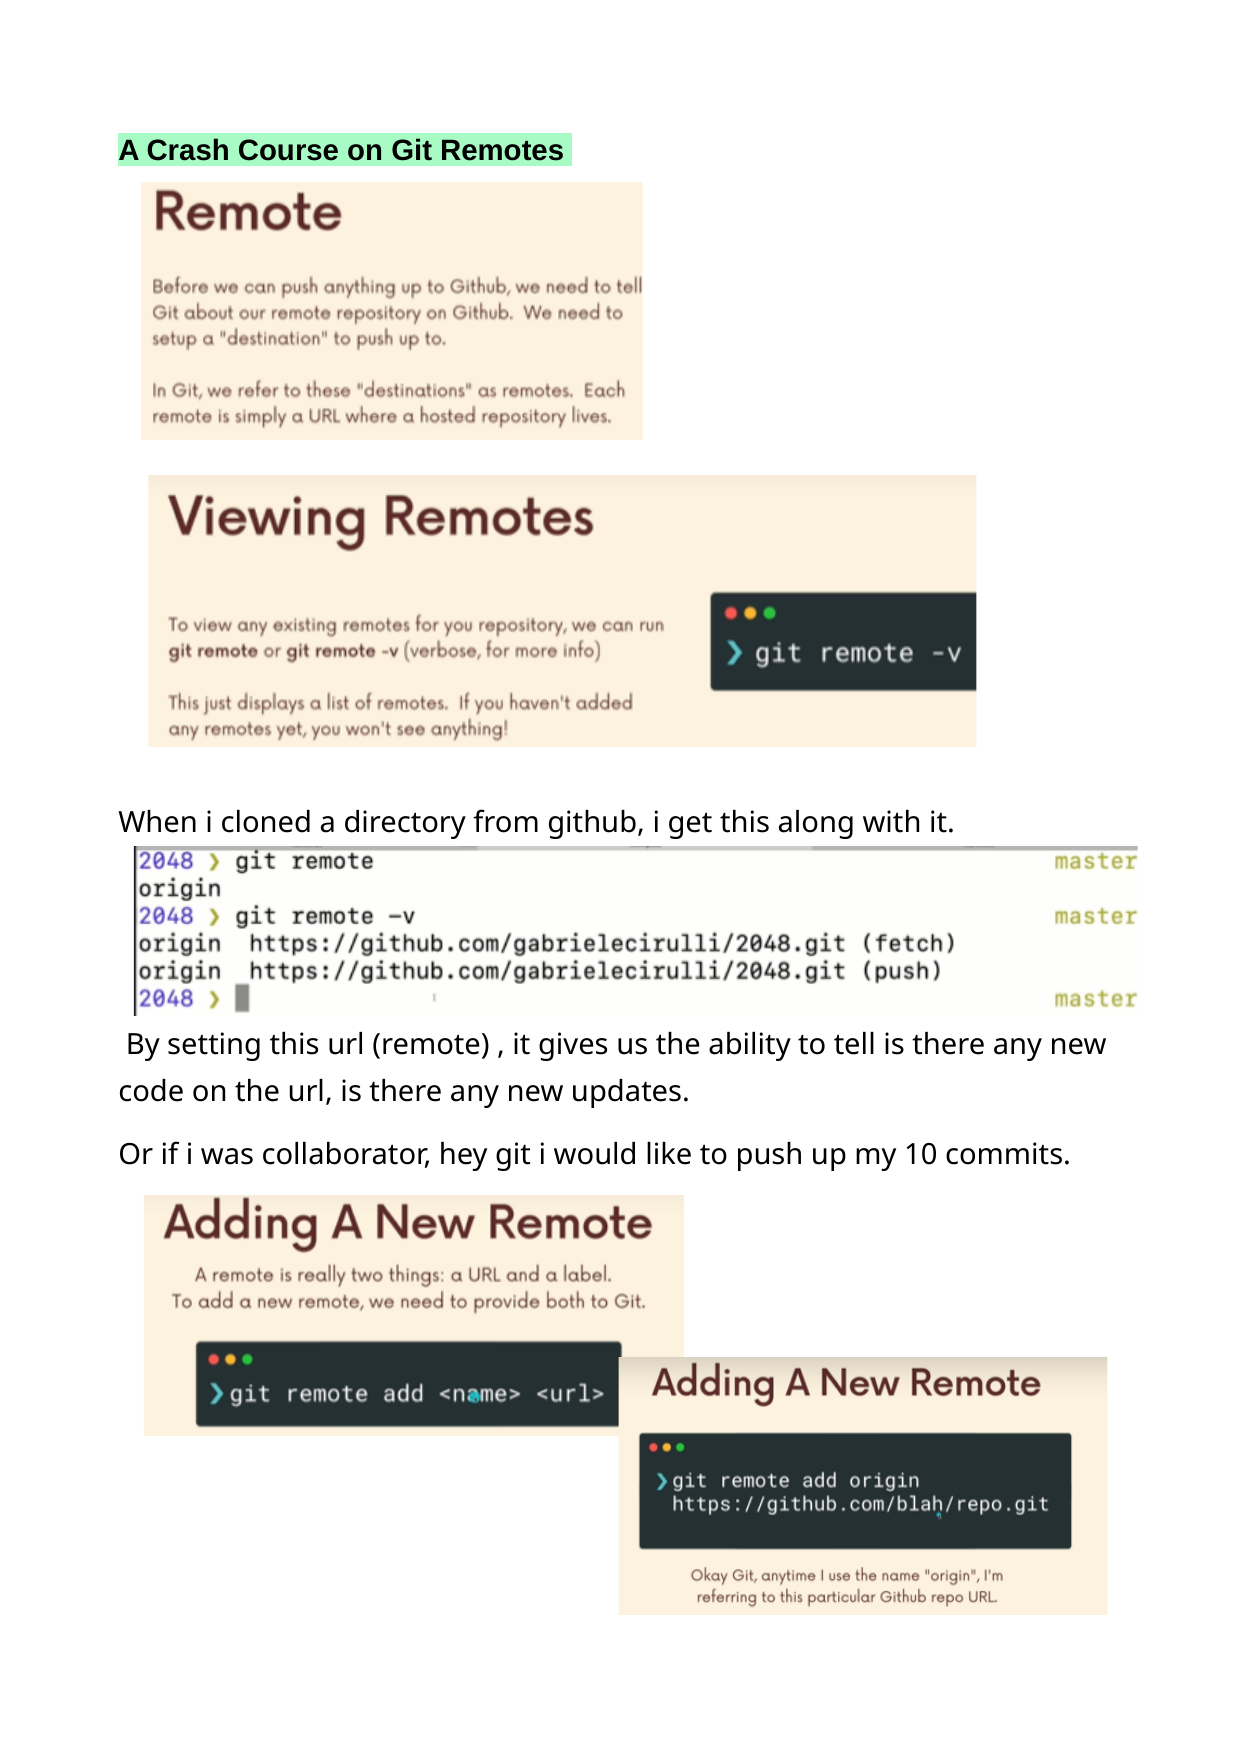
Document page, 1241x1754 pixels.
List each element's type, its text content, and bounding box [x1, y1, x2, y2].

text By setting this url (remote) , it gives us the ability to tell is there any new code on the url, is there any new updates. [118, 863, 1122, 1110]
picture [133, 846, 1138, 1016]
subtitle A Crash Course on Git Remotes [572, 133, 1122, 166]
picture [148, 475, 977, 747]
picture [141, 182, 643, 440]
text Or if i was collaborator, hey git i would like to push up my 10 commits. [118, 1133, 1122, 1173]
picture [143, 1195, 1108, 1615]
text When i cloned a directory from github, i get this along with it. [118, 801, 1122, 841]
